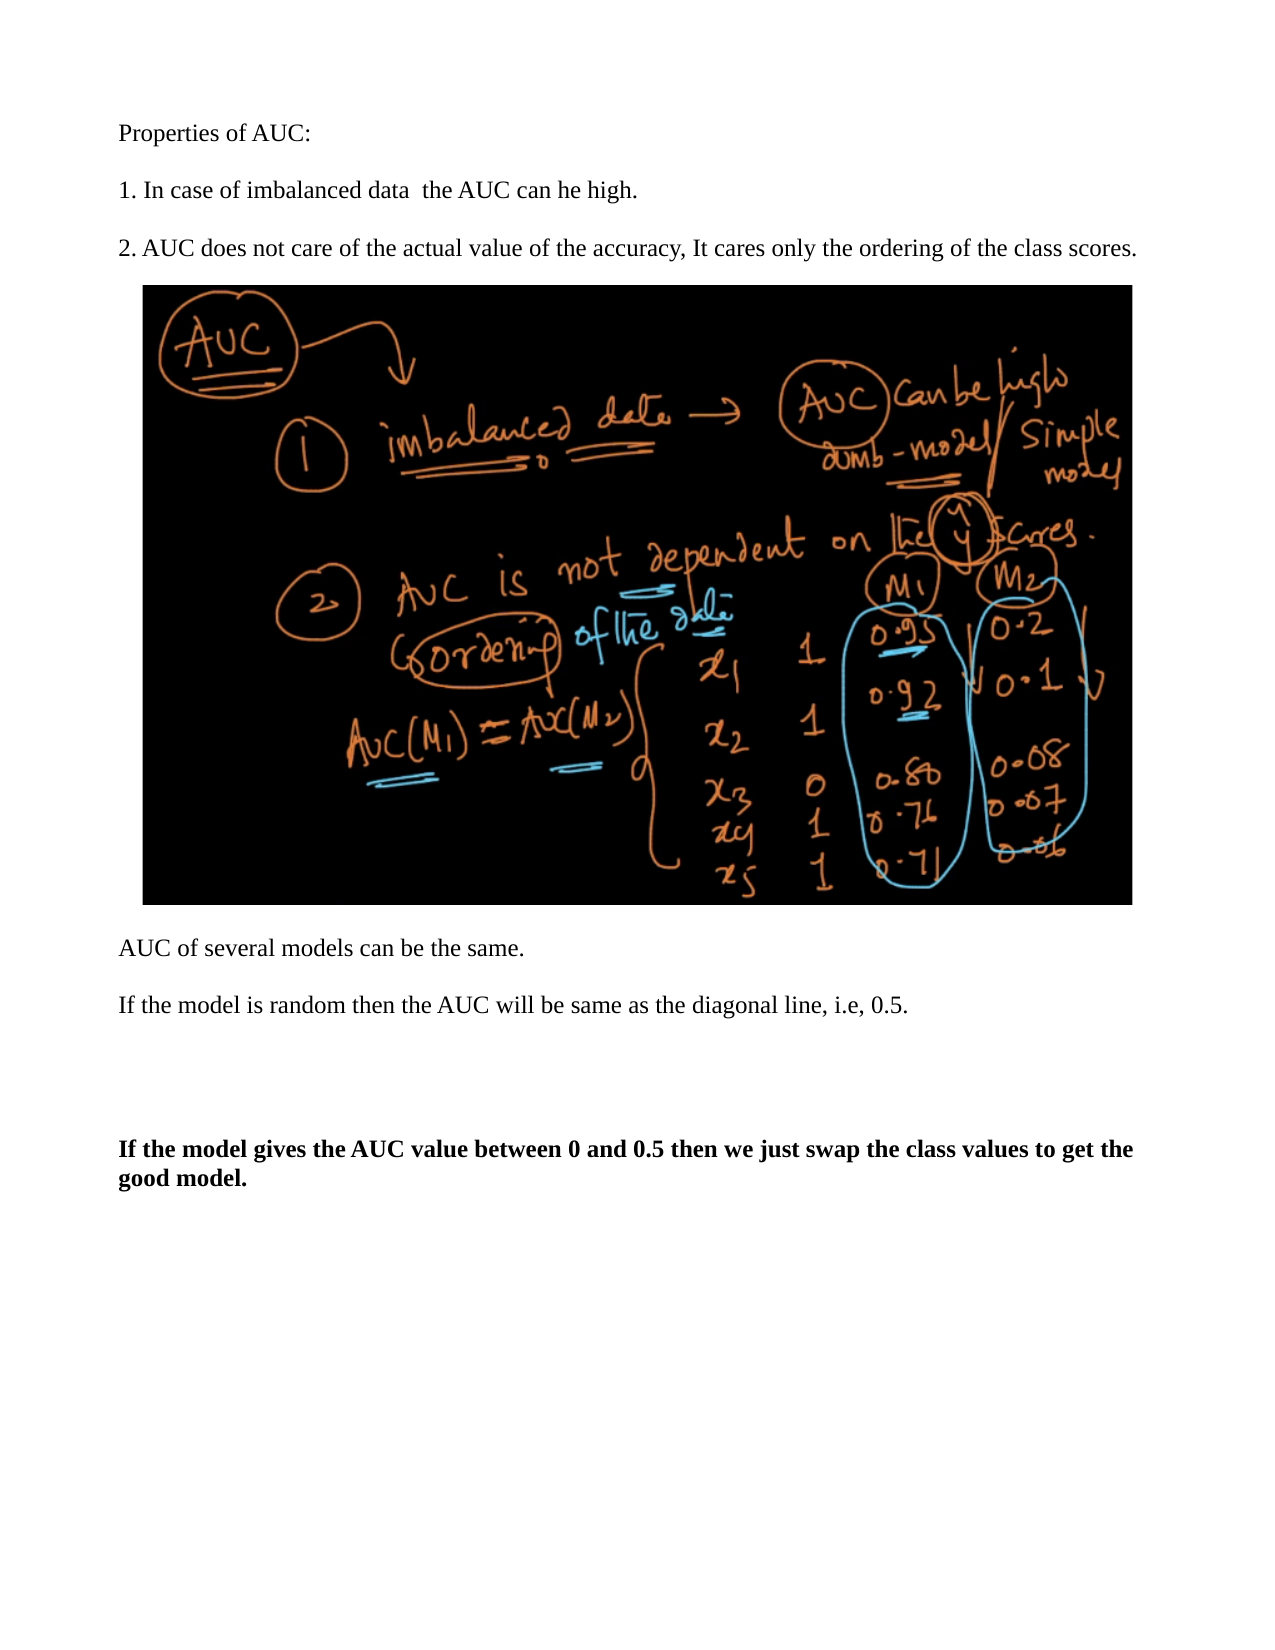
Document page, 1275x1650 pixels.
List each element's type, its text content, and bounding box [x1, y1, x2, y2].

picture [142, 285, 1133, 905]
text If the model is random then the AUC will be same as the diagonal line, i.e, 0.5. [118, 991, 1157, 1019]
text Properties of AUC: [118, 118, 1157, 147]
text If the model gives the AUC value between 0 and 0.5 then we just swap the class values to get the good model. [118, 1134, 1157, 1192]
text 2. AUC does not care of the actual value of the accuracy, It cares only the ordering of the class scores. [118, 233, 1157, 262]
text 1. In case of imbalanced data the AUC can he high. [118, 176, 1157, 204]
text AUC of several models can be the same. [118, 933, 1157, 962]
